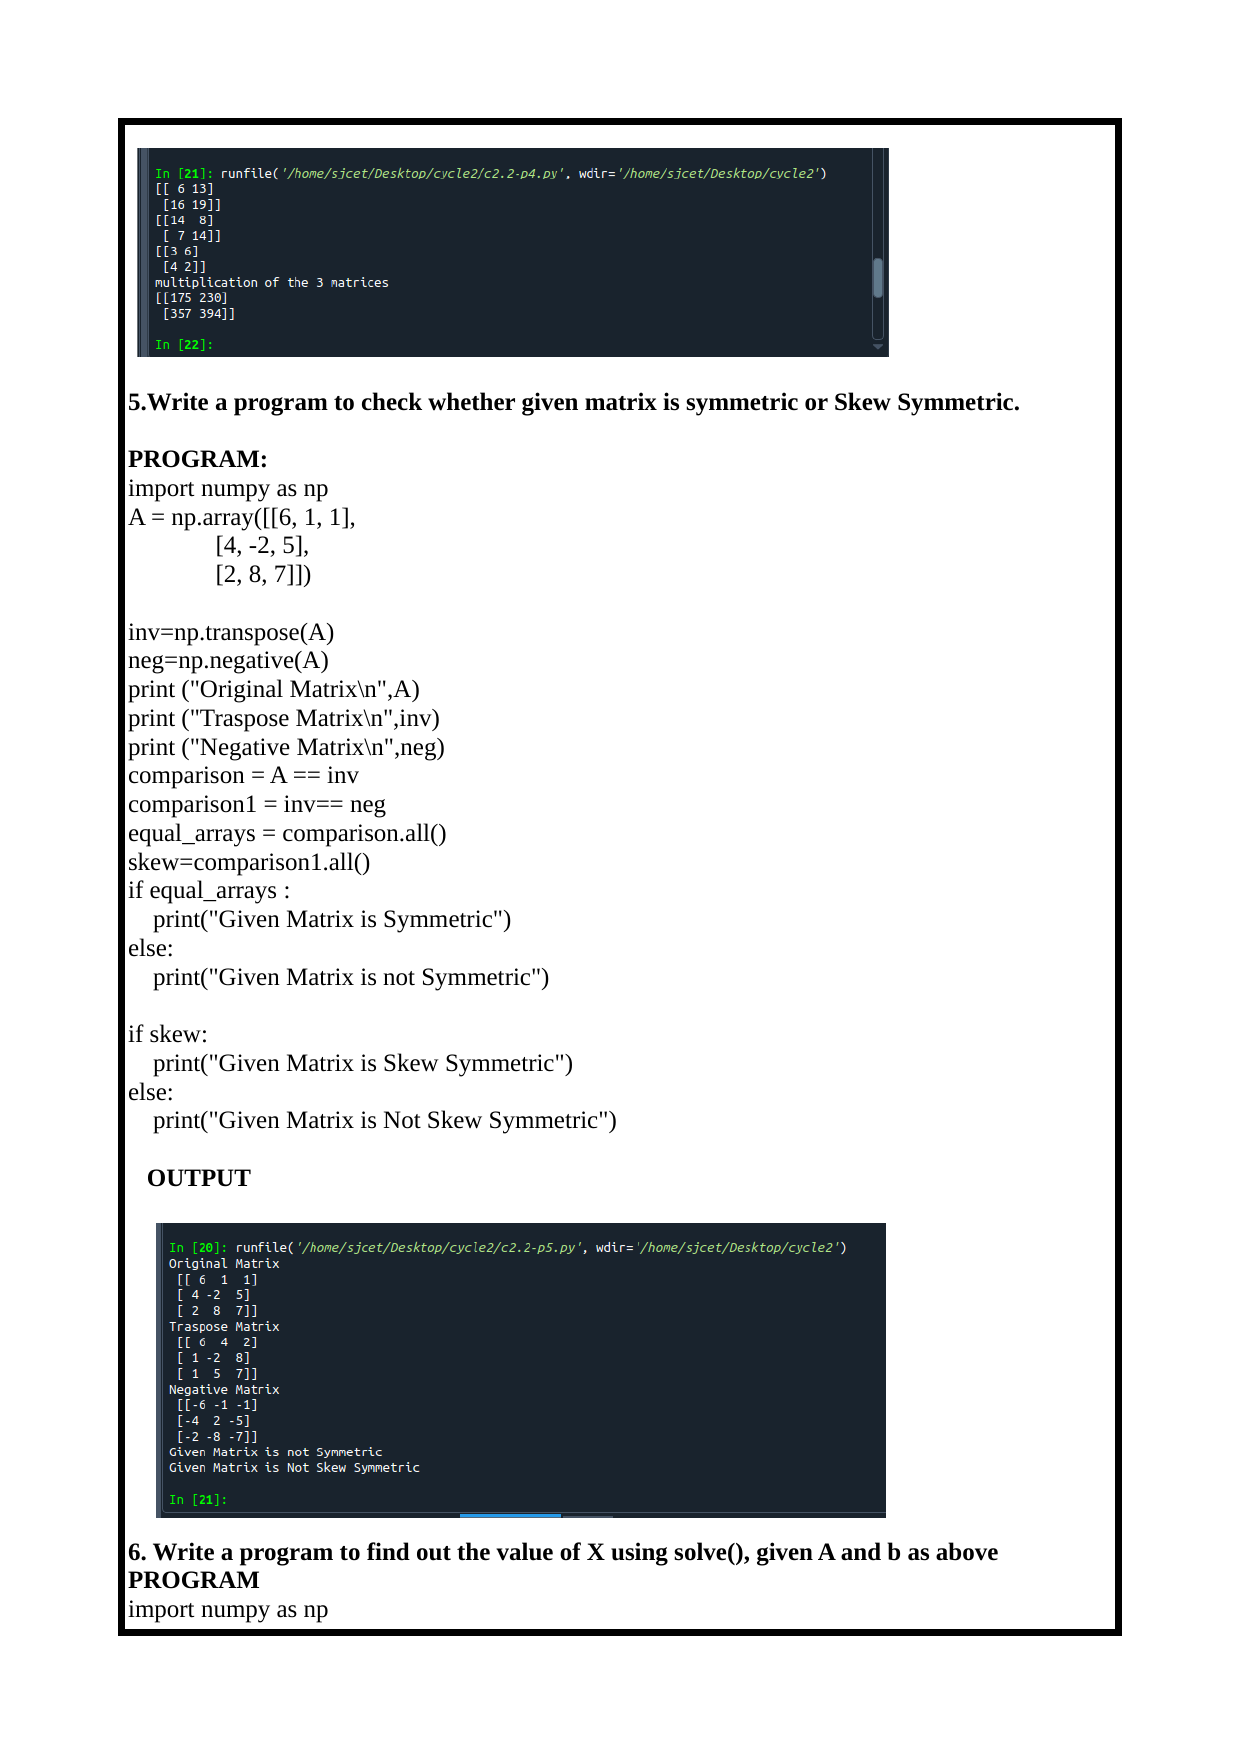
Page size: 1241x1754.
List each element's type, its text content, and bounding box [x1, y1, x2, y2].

text print("Given Matrix is Symmetric") [128, 904, 1112, 933]
text [4, -2, 5], [128, 530, 1112, 559]
text A = np.array([[6, 1, 1], [128, 502, 1112, 530]
text 6. Write a program to find out the value of X using solve(), given A and b as above [128, 1537, 1112, 1565]
text inv=np.transpose(A) [128, 617, 1112, 645]
text print ("Original Matrix\n",A) [128, 674, 1112, 703]
text [2, 8, 7]]) [128, 559, 1112, 588]
text print("Given Matrix is Skew Symmetric") [128, 1048, 1112, 1077]
text 5.Write a program to check whether given matrix is symmetric or Skew Symmetric. [128, 387, 1112, 415]
text print ("Negative Matrix\n",neg) [128, 732, 1112, 760]
text neg=np.negative(A) [128, 645, 1112, 674]
text skew=comparison1.all() [128, 847, 1112, 875]
text PROGRAM [128, 1565, 1112, 1594]
text PROGRAM: [128, 444, 1112, 473]
text else: [128, 933, 1112, 962]
text equal_arrays = comparison.all() [128, 818, 1112, 847]
picture [836, 1368, 886, 1518]
text print ("Traspose Matrix\n",inv) [128, 703, 1112, 732]
text if equal_arrays : [128, 875, 1112, 904]
text print("Given Matrix is Not Skew Symmetric") [128, 1105, 1112, 1134]
text OUTPUT [128, 1163, 1112, 1192]
text import numpy as np [128, 473, 1112, 502]
text print("Given Matrix is not Symmetric") [128, 962, 1112, 990]
text if skew: [128, 1019, 1112, 1048]
text comparison = A == inv [128, 760, 1112, 789]
text else: [128, 1077, 1112, 1105]
text comparison1 = inv== neg [128, 789, 1112, 818]
text import numpy as np [128, 1594, 1112, 1623]
